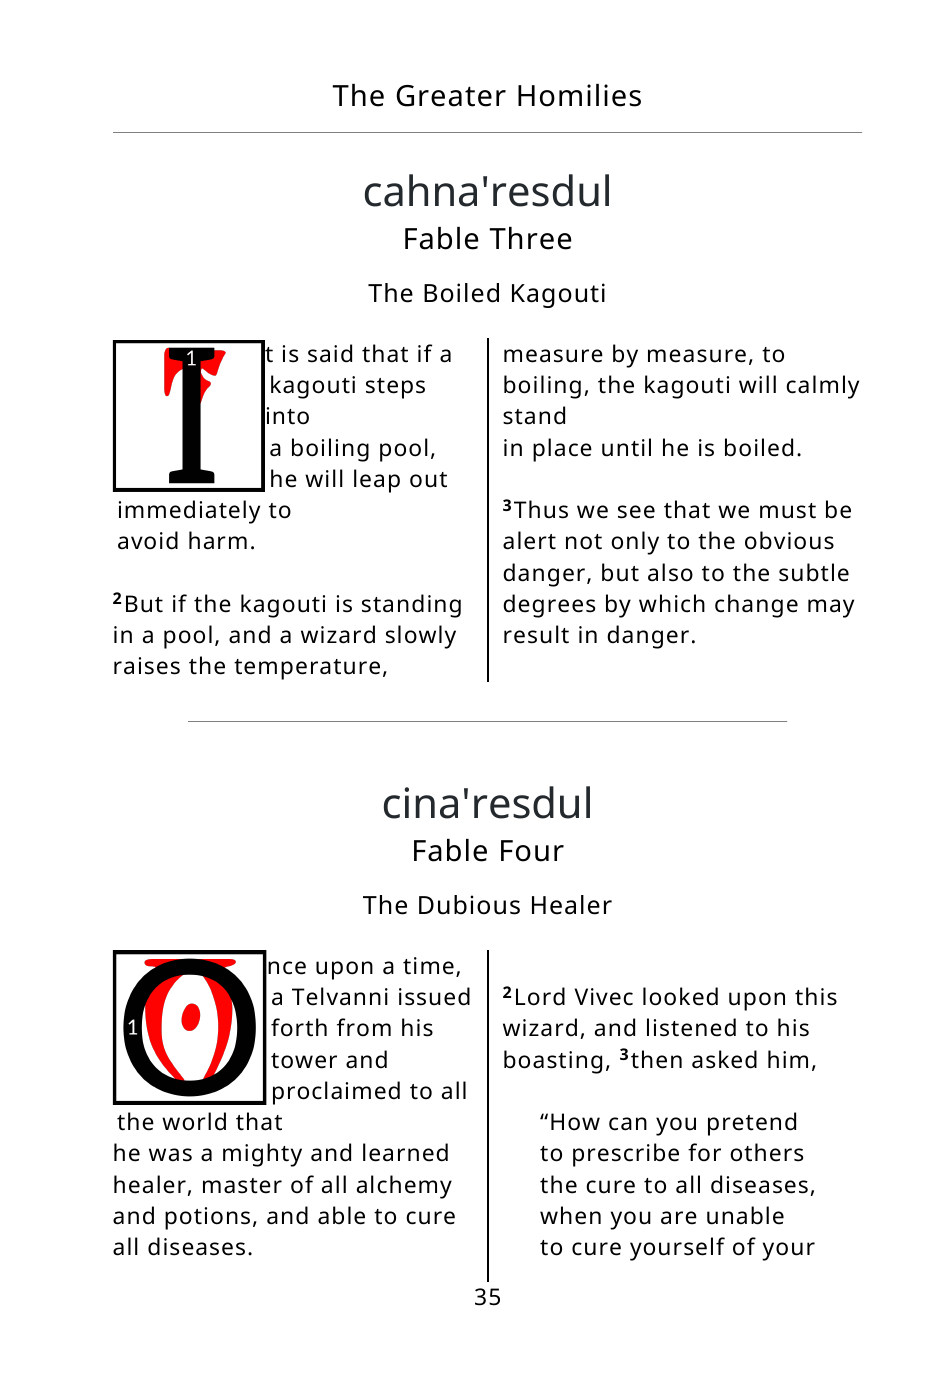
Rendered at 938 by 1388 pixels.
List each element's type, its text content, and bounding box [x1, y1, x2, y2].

picture [112, 340, 265, 492]
text The Greater Homilies [112, 75, 862, 115]
text Fable Four [112, 831, 862, 870]
text a Telvanni issued [267, 981, 472, 1012]
subtitle cina'resdul [112, 774, 862, 831]
text measure by measure, to boiling, the kagouti will calmly stand in place until he is boiled. 3Thus we see that we must be alert not only to the obvious danger, but also to the subtle degrees by which change may result in danger. [502, 338, 862, 650]
text immediately to [112, 494, 472, 525]
text he will leap out [112, 463, 472, 494]
text The Boiled Kagouti [112, 275, 862, 309]
text nce upon a time, [267, 950, 472, 981]
text forth from his [267, 1012, 472, 1044]
picture [112, 950, 267, 1105]
text the world that [112, 1106, 472, 1137]
text proclaimed to all [112, 1075, 472, 1106]
text Fable Three [112, 218, 862, 258]
text 2Lord Vivec looked upon this wizard, and listened to his boasting, 3then asked him, [502, 981, 862, 1075]
text The Dubious Healer [112, 887, 862, 921]
text kagouti steps into [265, 369, 472, 431]
text he was a mighty and learned healer, master of all alchemy and potions, and able to cure all diseases. [112, 1137, 472, 1262]
text avoid harm. [112, 525, 472, 556]
subtitle cahna'resdul [112, 162, 862, 218]
text “How can you pretend to prescribe for others the cure to all diseases, when you are unable to cure yourself of your [540, 1106, 825, 1262]
text 2But if the kagouti is standing in a pool, and a wizard slowly raises the temperature, [112, 588, 472, 681]
text tower and [267, 1044, 472, 1075]
text a boiling pool, [265, 431, 472, 463]
text t is said that if a [112, 338, 472, 369]
